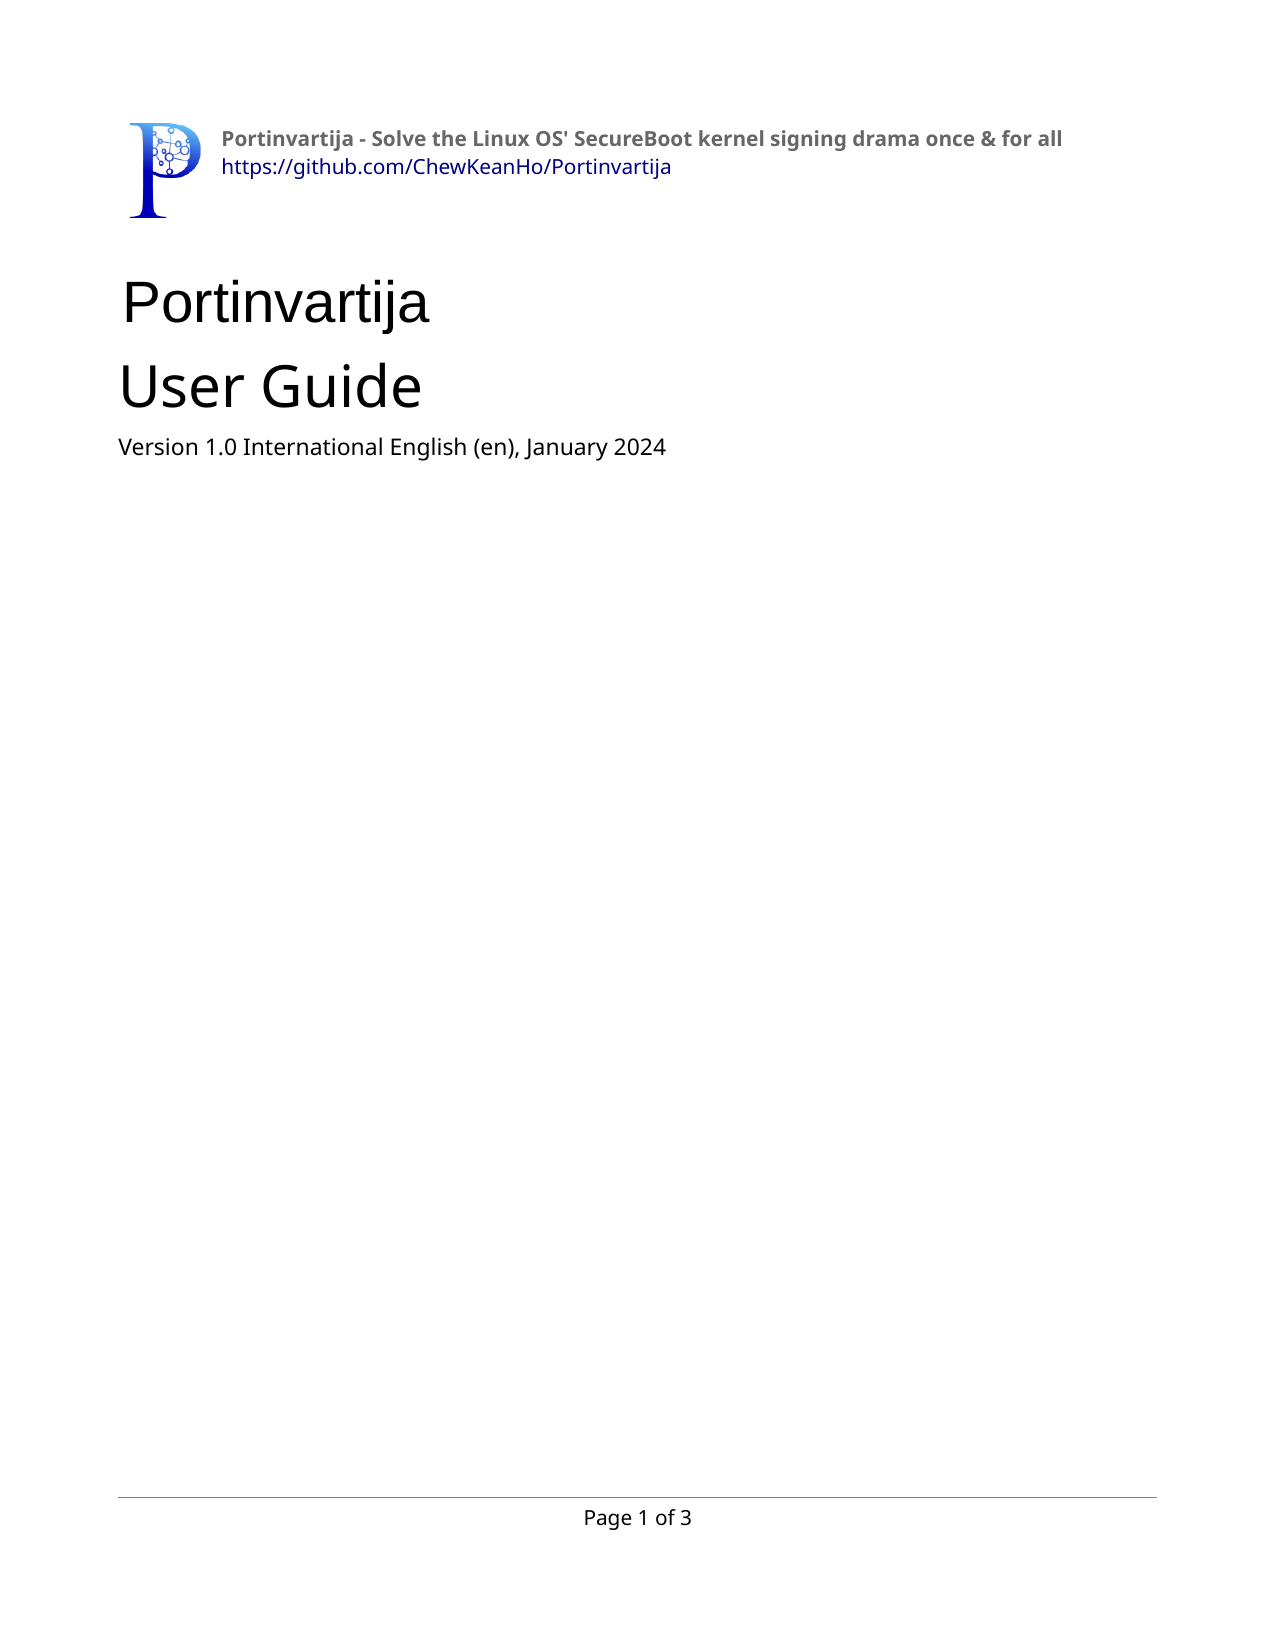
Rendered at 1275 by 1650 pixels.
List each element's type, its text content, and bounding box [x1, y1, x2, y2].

picture [118, 123, 212, 218]
text Version 1.0 International English (en), January 2024 [118, 431, 1157, 462]
title User Guide [118, 346, 1157, 425]
